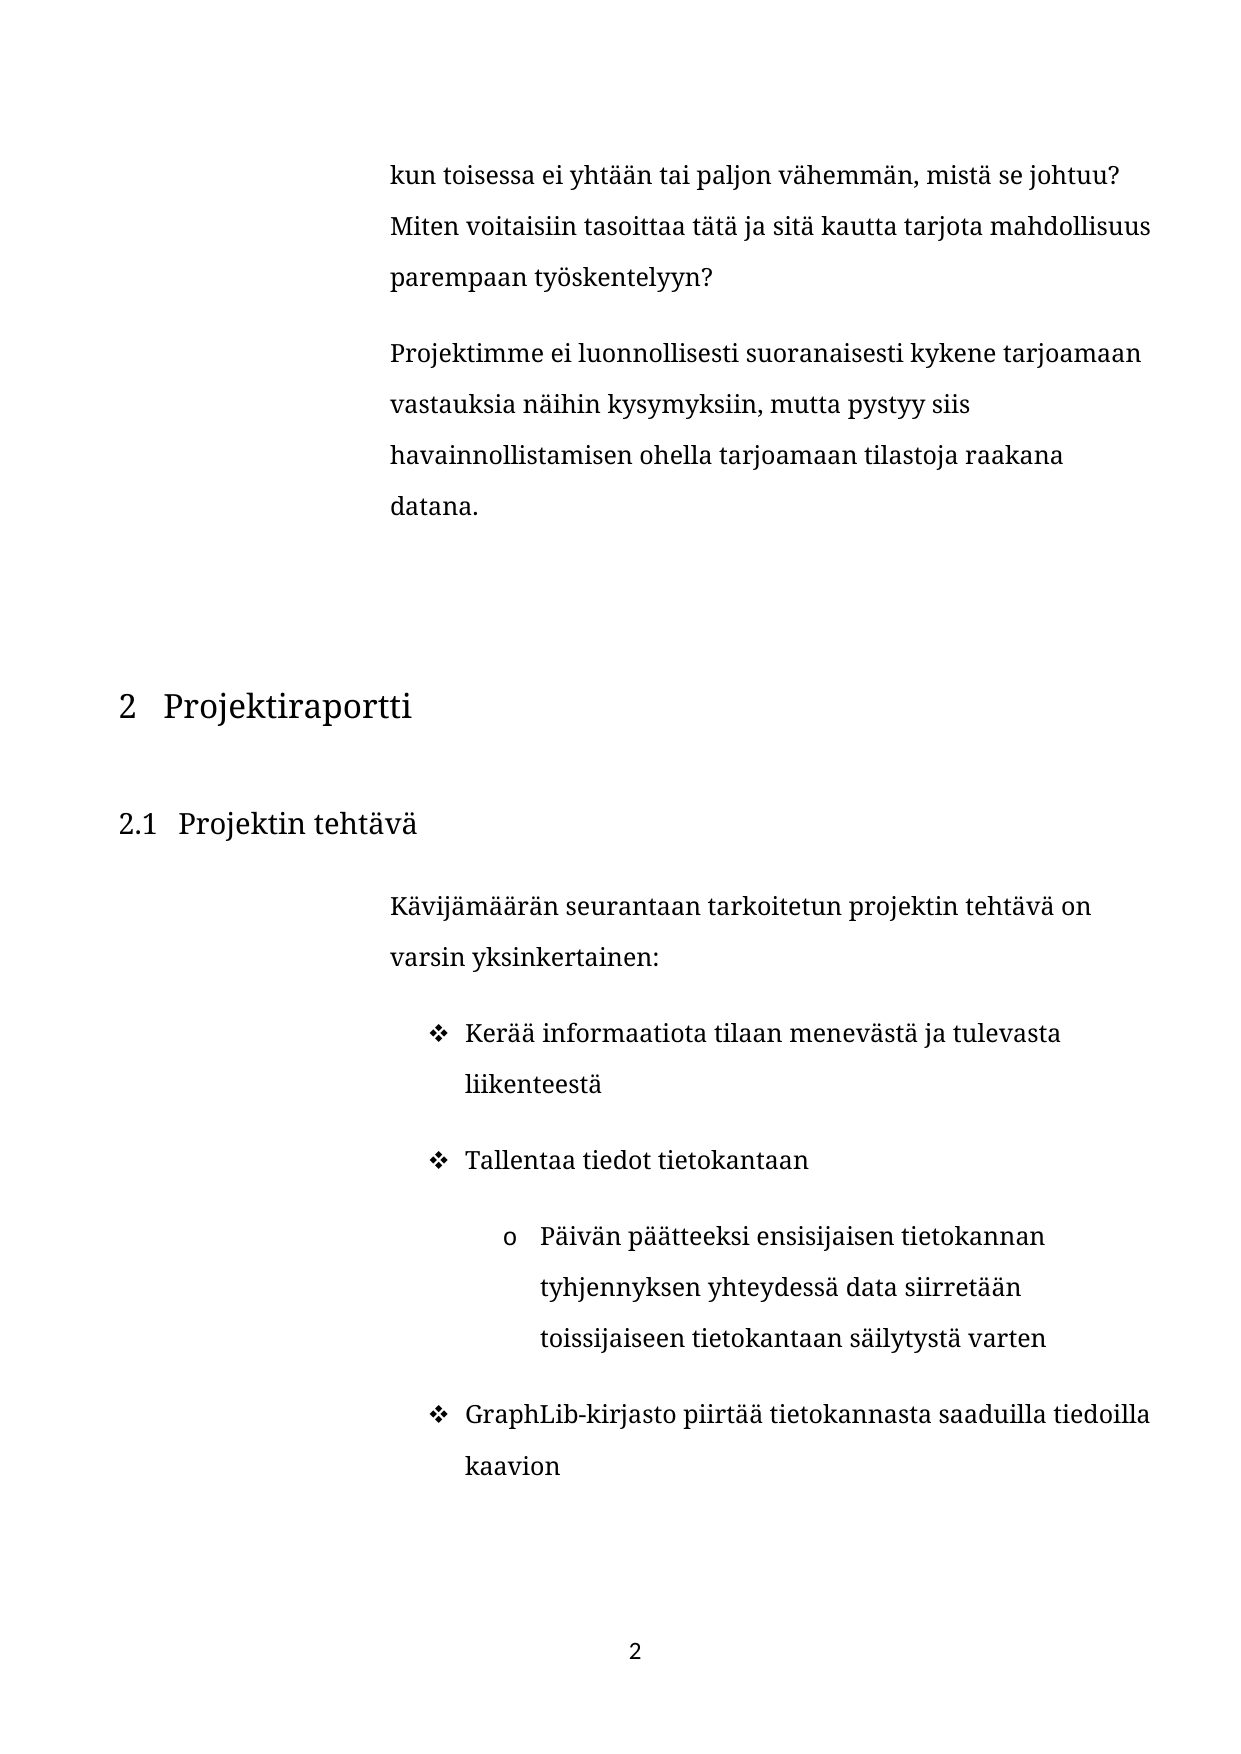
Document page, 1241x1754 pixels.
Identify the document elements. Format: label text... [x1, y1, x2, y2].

text Projektimme ei luonnollisesti suoranaisesti kykene tarjoamaan vastauksia näihin kysymyksiin, mutta pystyy siis havainnollistamisen ohella tarjoamaan tilastoja raakana datana. [390, 336, 1152, 523]
subtitle Projektin tehtävä [118, 803, 1152, 843]
text kun toisessa ei yhtään tai paljon vähemmän, mistä se johtuu? Miten voitaisiin tasoittaa tätä ja sitä kautta tarjota mahdollisuus parempaan työskentelyyn? [390, 158, 1152, 294]
list GraphLib-kirjasto piirtää tietokannasta saaduilla tiedoilla kaavion [427, 1397, 1152, 1533]
list Tallentaa tiedot tietokantaan [427, 1143, 1152, 1177]
text Kävijämäärän seurantaan tarkoitetun projektin tehtävä on varsin yksinkertainen: [390, 889, 1152, 974]
list Kerää informaatiota tilaan menevästä ja tulevasta liikenteestä [427, 1016, 1152, 1101]
subtitle Projektiraportti [118, 683, 1152, 729]
list Päivän päätteeksi ensisijaisen tietokannan tyhjennyksen yhteydessä data siirretään toissijaiseen tietokantaan säilytystä varten [502, 1219, 1152, 1355]
